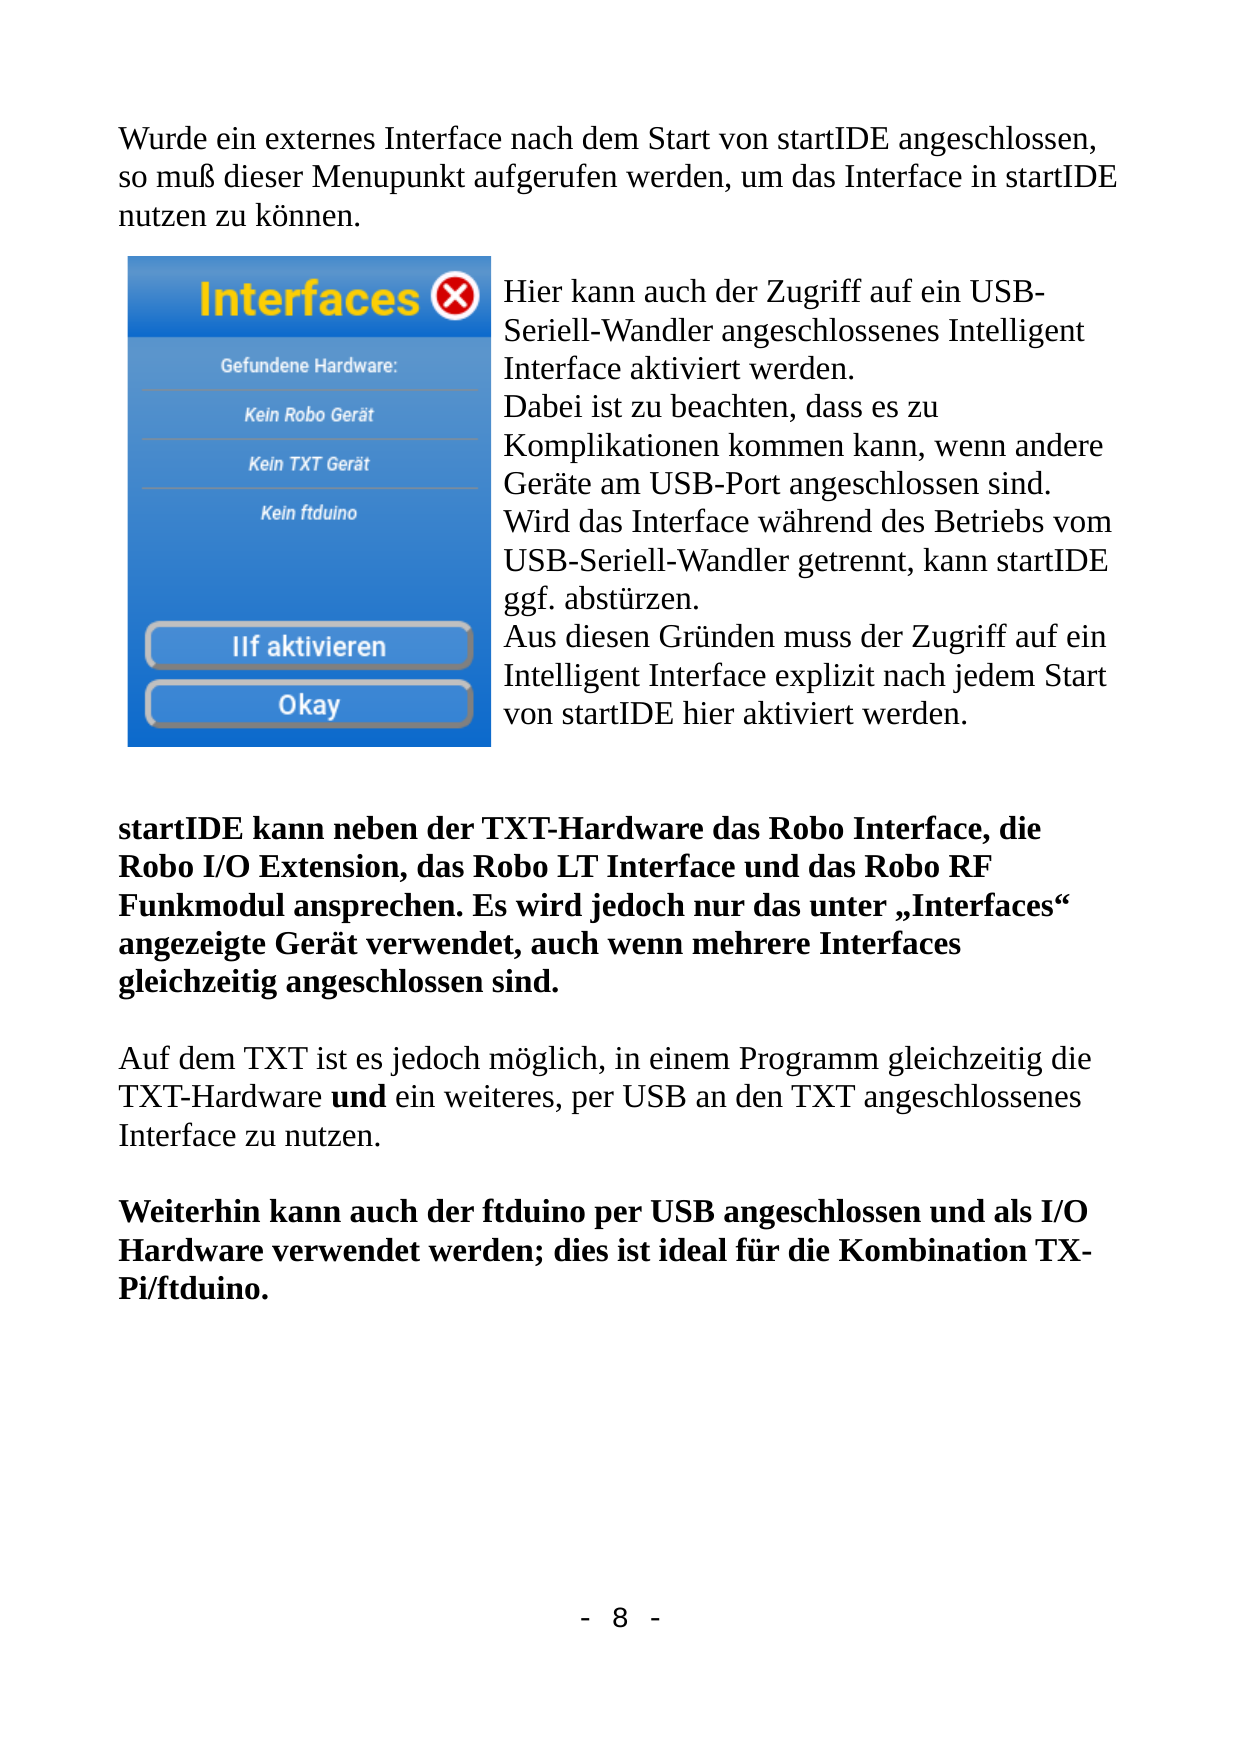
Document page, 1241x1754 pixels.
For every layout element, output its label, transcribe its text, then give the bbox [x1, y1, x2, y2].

text Weiterhin kann auch der ftduino per USB angeschlossen und als I/O Hardware verwendet werden; dies ist ideal für die Kombination TX-Pi/ftduino. [118, 1191, 1122, 1306]
text Hier kann auch der Zugriff auf ein USB-Seriell-Wandler angeschlossenes Intelligent Interface aktiviert werden. [492, 271, 1122, 386]
text Wurde ein externes Interface nach dem Start von startIDE angeschlossen, so muß dieser Menupunkt aufgerufen werden, um das Interface in startIDE nutzen zu können. [118, 118, 1122, 233]
text Dabei ist zu beachten, dass es zu Komplikationen kommen kann, wenn andere Geräte am USB-Port angeschlossen sind. Wird das Interface während des Betriebs vom USB-Seriell-Wandler getrennt, kann startIDE ggf. abstürzen. [492, 386, 1122, 616]
text startIDE kann neben der TXT-Hardware das Robo Interface, die Robo I/O Extension, das Robo LT Interface und das Robo RF Funkmodul ansprechen. Es wird jedoch nur das unter „Interfaces“ angezeigte Gerät verwendet, auch wenn mehrere Interfaces gleichzeitig angeschlossen sind. [118, 808, 1122, 1000]
picture [127, 256, 492, 747]
text Auf dem TXT ist es jedoch möglich, in einem Programm gleichzeitig die TXT-Hardware und ein weiteres, per USB an den TXT angeschlossenes Interface zu nutzen. [118, 1038, 1122, 1153]
text Aus diesen Gründen muss der Zugriff auf ein Intelligent Interface explizit nach jedem Start von startIDE hier aktiviert werden. [492, 616, 1122, 731]
